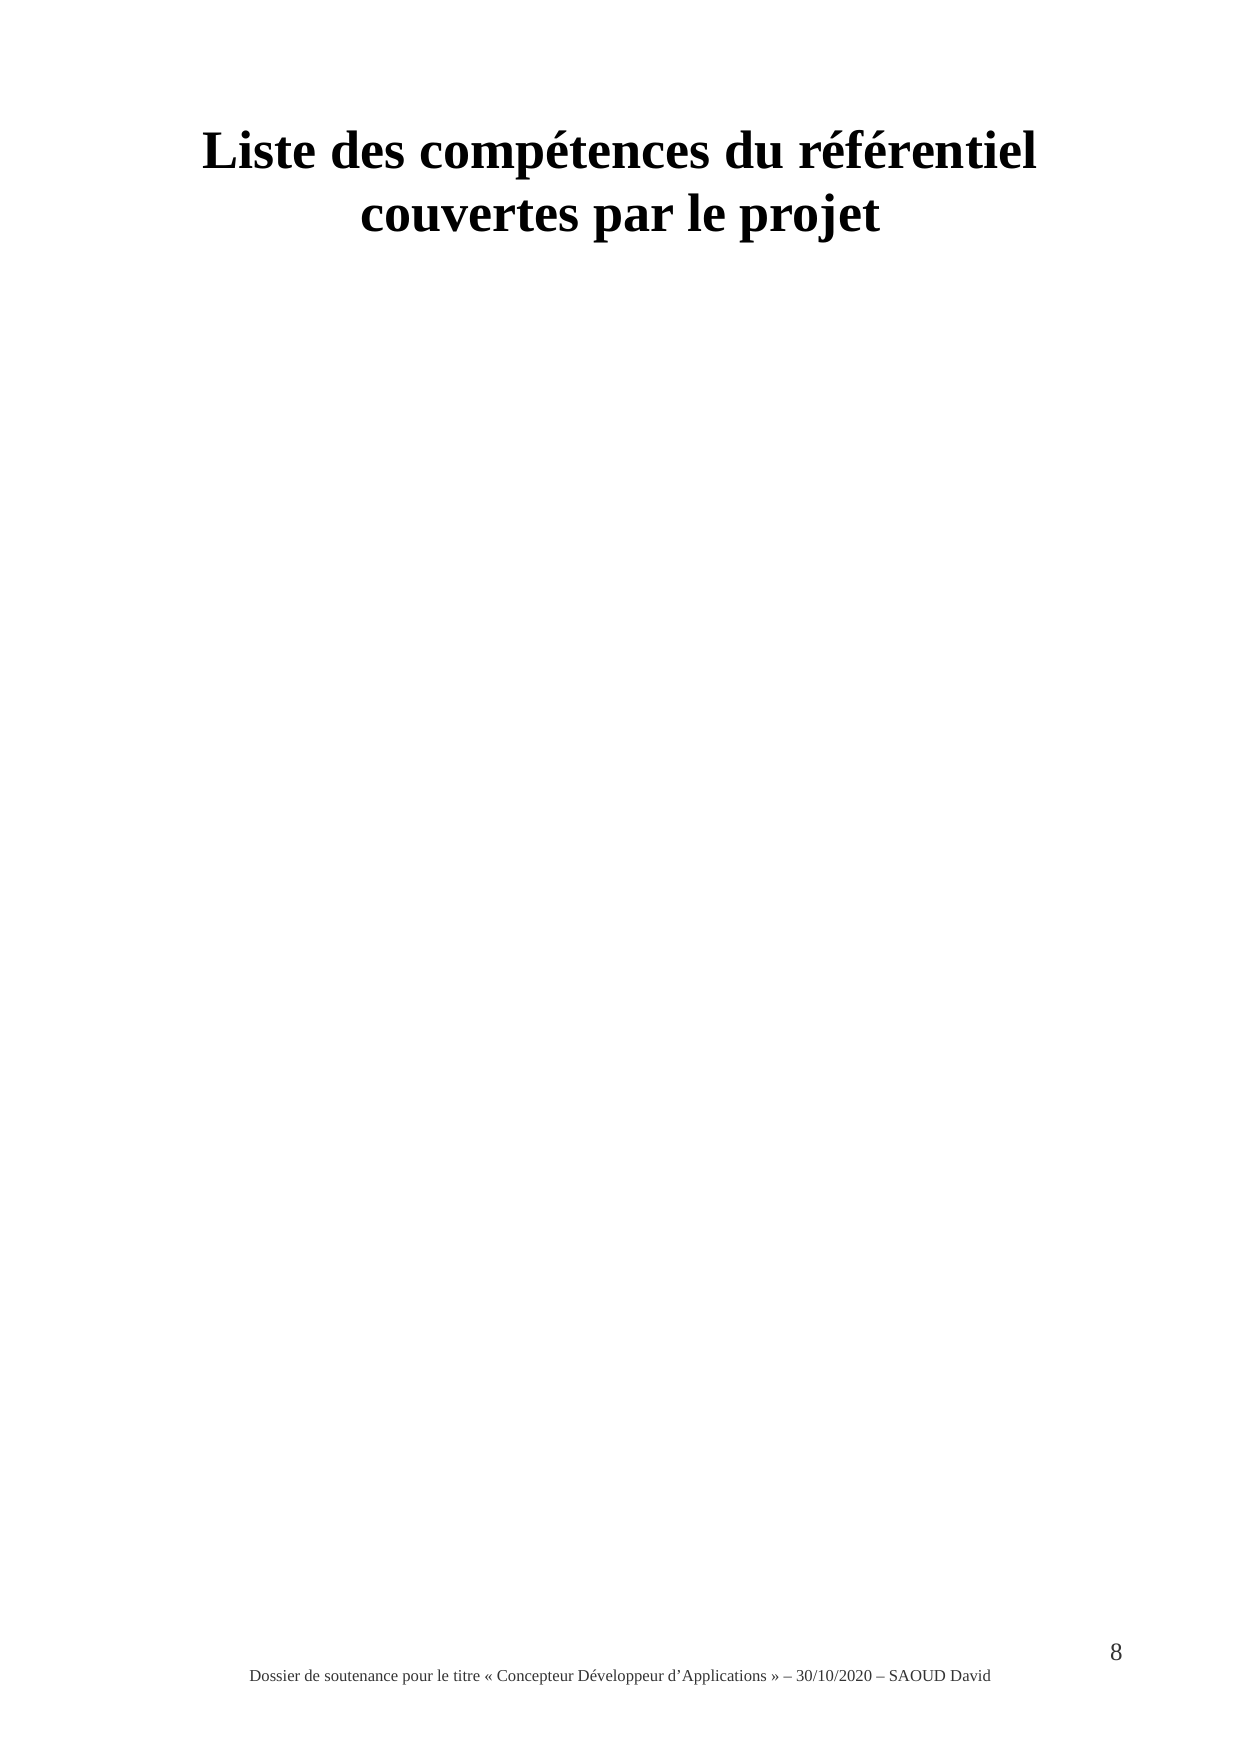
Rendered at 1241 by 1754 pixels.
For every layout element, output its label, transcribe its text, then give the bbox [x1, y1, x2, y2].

subtitle Liste des compétences du référentiel couvertes par le projet [118, 118, 1122, 243]
